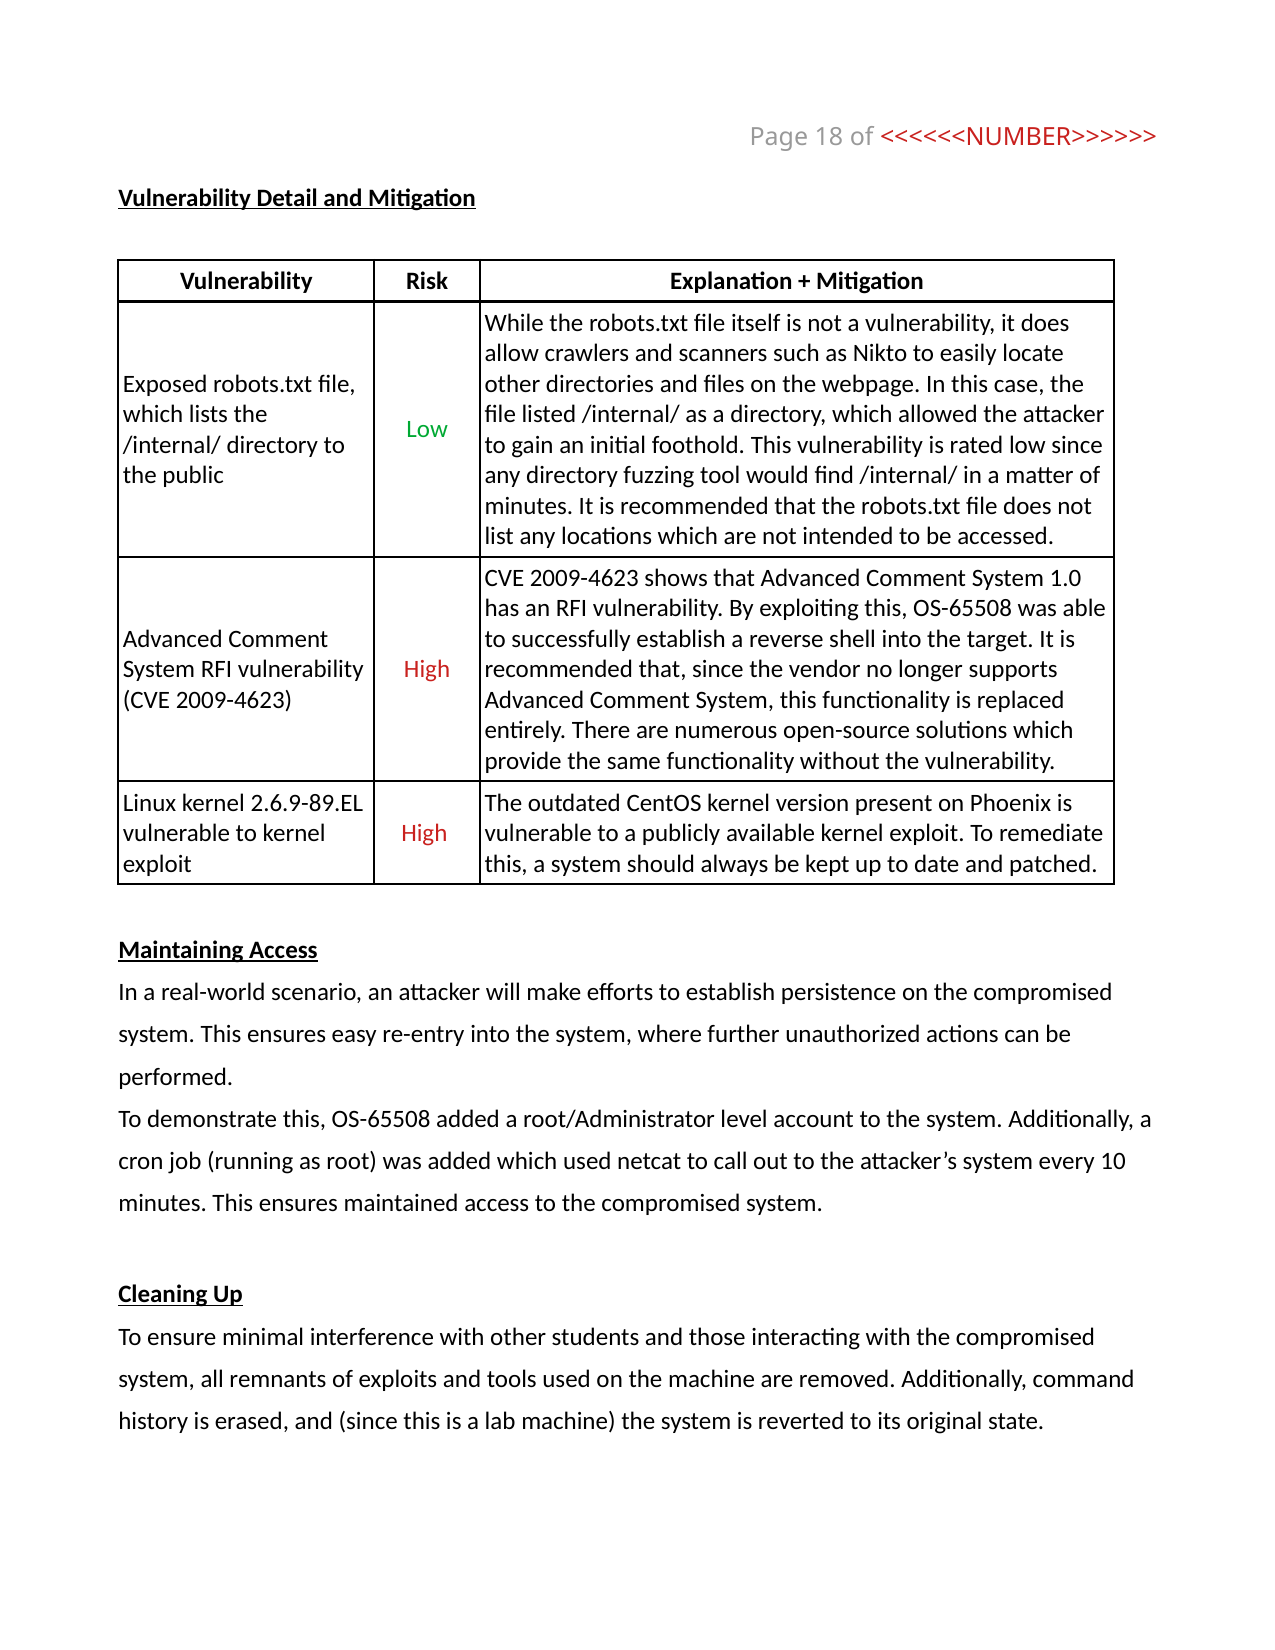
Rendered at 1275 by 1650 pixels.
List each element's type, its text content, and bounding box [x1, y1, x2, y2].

table_cell Advanced Comment System RFI vulnerability (CVE 2009-4623) [119, 558, 373, 780]
text Vulnerability Detail and Mitigation [118, 182, 1157, 212]
text In a real-world scenario, an attacker will make efforts to establish persistence on the compromised system. This ensures easy re-entry into the system, where further unauthorized actions can be performed. To demonstrate this, OS-65508 added a root/Administrator level account to the system. Additionally, a cron job (running as root) was added which used netcat to call out to the attacker’s system every 10 minutes. This ensures maintained access to the compromised system. [118, 977, 1157, 1217]
table_cell High [375, 782, 479, 883]
table_cell Low [375, 303, 479, 556]
table_header Explanation + Mitigation [481, 261, 1113, 300]
text Maintaining Access [118, 934, 1157, 965]
table_cell The outdated CentOS kernel version present on Phoenix is vulnerable to a publicly available kernel exploit. To remediate this, a system should always be kept up to date and patched. [481, 782, 1113, 883]
text Cleaning Up [118, 1279, 1157, 1309]
table_cell While the robots.txt file itself is not a vulnerability, it does allow crawlers and scanners such as Nikto to easily locate other directories and files on the webpage. In this case, the file listed /internal/ as a directory, which allowed the attacker to gain an initial foothold. This vulnerability is rated low since any directory fuzzing tool would find /internal/ in a matter of minutes. It is recommended that the robots.txt file does not list any locations which are not intended to be accessed. [481, 303, 1113, 556]
text To ensure minimal interference with other students and those interacting with the compromised system, all remnants of exploits and tools used on the machine are removed. Additionally, command history is erased, and (since this is a lab machine) the system is reverted to its original state. [118, 1321, 1157, 1435]
table_cell CVE 2009-4623 shows that Advanced Comment System 1.0 has an RFI vulnerability. By exploiting this, OS-65508 was able to successfully establish a reverse shell into the target. It is recommended that, since the vendor no longer supports Advanced Comment System, this functionality is replaced entirely. There are numerous open-source solutions which provide the same functionality without the vulnerability. [481, 558, 1113, 780]
table_header Risk [375, 261, 479, 300]
table_cell Linux kernel 2.6.9-89.EL vulnerable to kernel exploit [119, 782, 373, 883]
table_cell Exposed robots.txt file, which lists the /internal/ directory to the public [119, 303, 373, 556]
table_cell High [375, 558, 479, 780]
table_header Vulnerability [119, 261, 373, 300]
